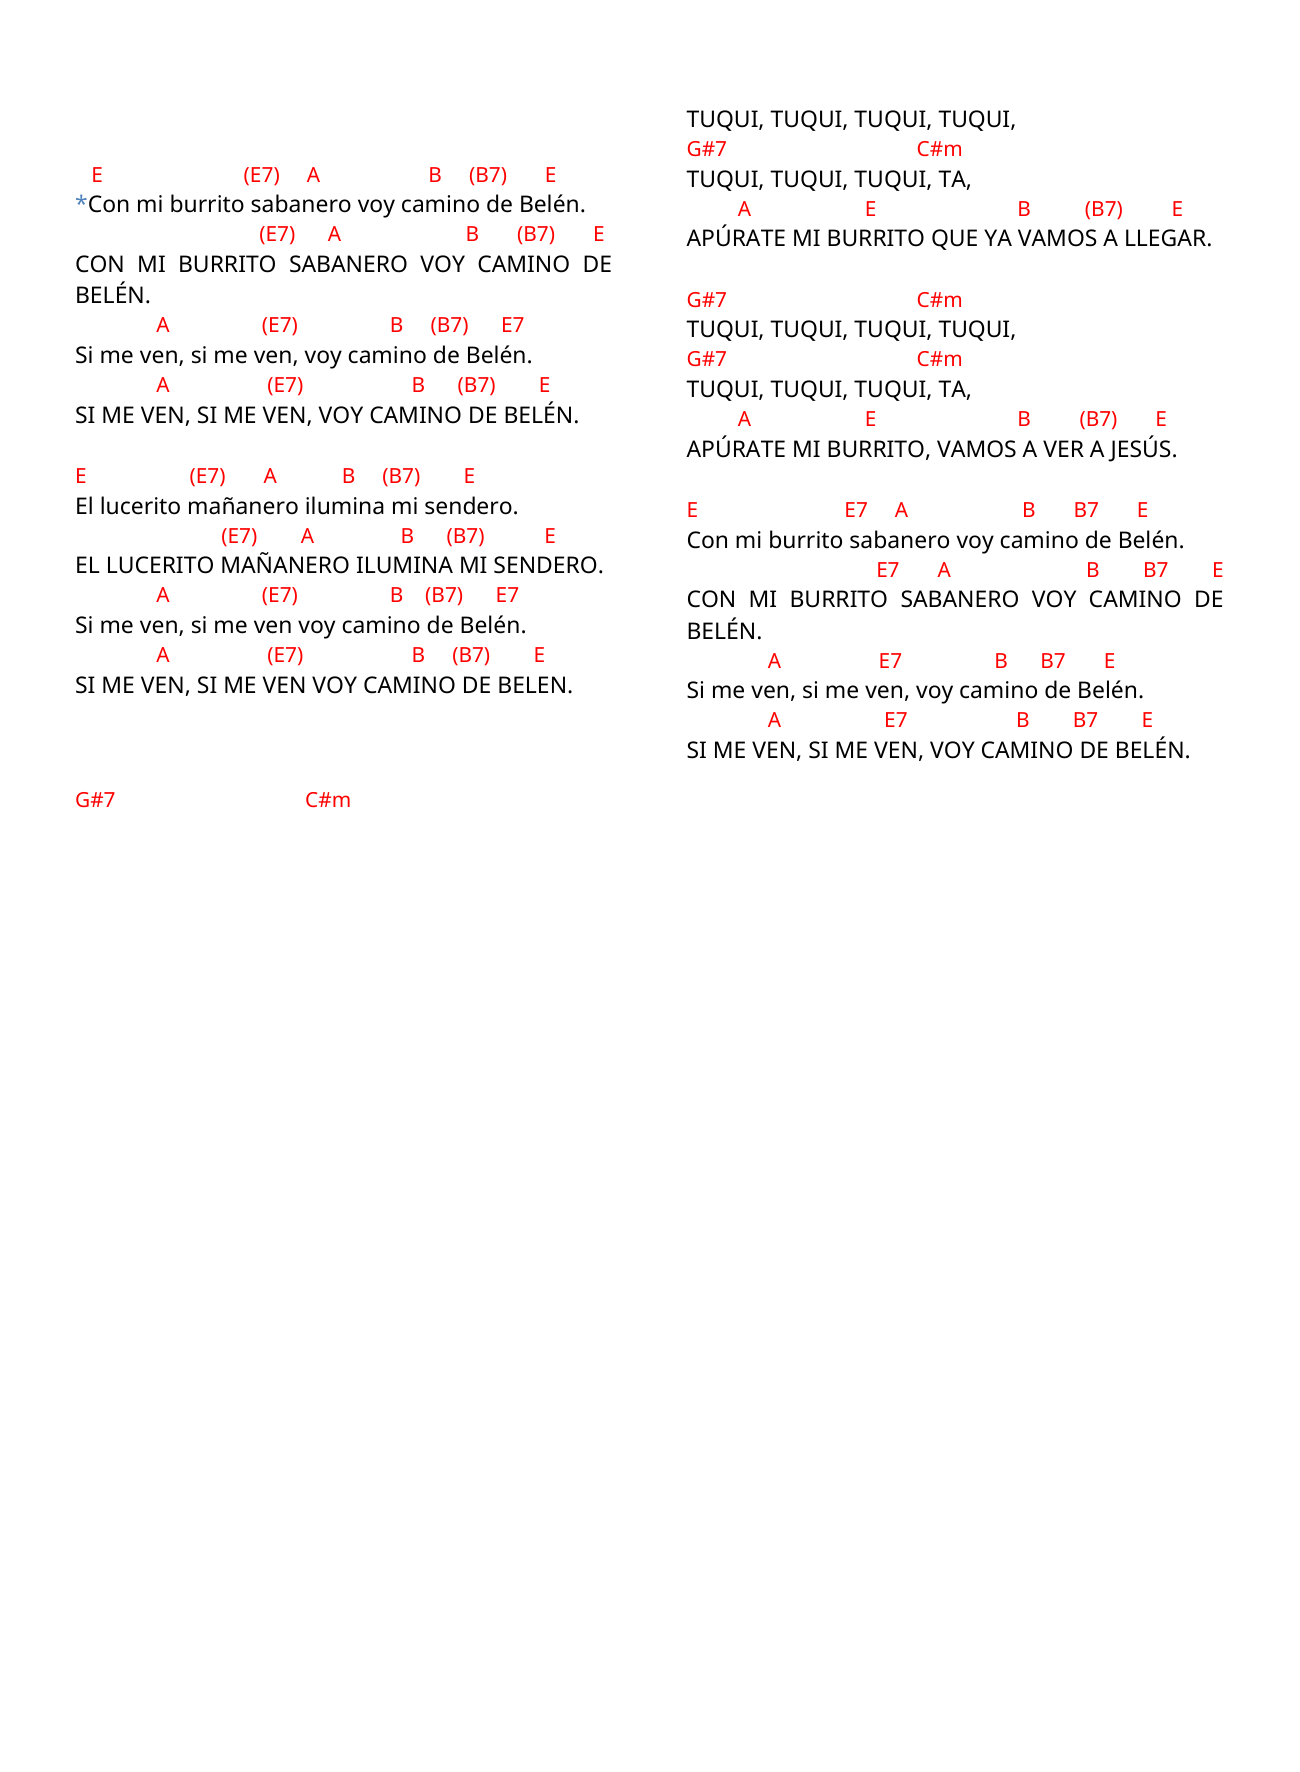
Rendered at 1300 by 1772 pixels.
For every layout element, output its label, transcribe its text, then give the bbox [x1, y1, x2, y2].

text Si me ven, si me ven, voy camino de Belén. [686, 674, 1224, 706]
text A (E7) B (B7) E [75, 640, 613, 669]
text EL LUCERITO MAÑANERO ILUMINA MI SENDERO. [75, 549, 613, 581]
text A (E7) B (B7) E7 [75, 581, 613, 609]
text TUQUI, TUQUI, TUQUI, TA, [686, 373, 1224, 404]
text TUQUI, TUQUI, TUQUI, TUQUI, [686, 313, 1224, 344]
text A E7 B B7 E [686, 646, 1224, 674]
text E E7 A B B7 E [686, 495, 1224, 524]
text E (E7) A B (B7) E [75, 160, 613, 188]
text Si me ven, si me ven voy camino de Belén. [75, 609, 613, 640]
text SI ME VEN, SI ME VEN VOY CAMINO DE BELEN. [75, 669, 613, 700]
text TUQUI, TUQUI, TUQUI, TA, [686, 163, 1224, 194]
text *Con mi burrito sabanero voy camino de Belén. [75, 188, 613, 219]
text G#7 C#m [686, 344, 1224, 373]
text APÚRATE MI BURRITO QUE YA VAMOS A LLEGAR. [686, 222, 1224, 254]
text SI ME VEN, SI ME VEN, VOY CAMINO DE BELÉN. [75, 399, 613, 430]
text Con mi burrito sabanero voy camino de Belén. [686, 524, 1224, 555]
text A E B (B7) E [716, 194, 1224, 222]
text (E7) A B (B7) E [75, 521, 613, 549]
text E (E7) A B (B7) E [75, 461, 613, 489]
text CON MI BURRITO SABANERO VOY CAMINO DE BELÉN. [686, 583, 1224, 646]
text G#7 C#m [686, 134, 1224, 163]
text CON MI BURRITO SABANERO VOY CAMINO DE BELÉN. [75, 248, 613, 311]
text A E B (B7) E [716, 404, 1224, 433]
text E7 A B B7 E [686, 555, 1224, 583]
text (E7) A B (B7) E [75, 219, 613, 248]
text G#7 C#m [686, 285, 1224, 313]
text A (E7) B (B7) E7 [75, 311, 613, 339]
text APÚRATE MI BURRITO, VAMOS A VER A JESÚS. [686, 433, 1224, 464]
text SI ME VEN, SI ME VEN, VOY CAMINO DE BELÉN. [686, 734, 1224, 765]
text A (E7) B (B7) E [75, 370, 613, 399]
text TUQUI, TUQUI, TUQUI, TUQUI, [686, 103, 1224, 134]
text El lucerito mañanero ilumina mi sendero. [75, 489, 613, 521]
text G#7 C#m [75, 785, 613, 814]
text Si me ven, si me ven, voy camino de Belén. [75, 339, 613, 370]
text A E7 B B7 E [686, 706, 1224, 734]
